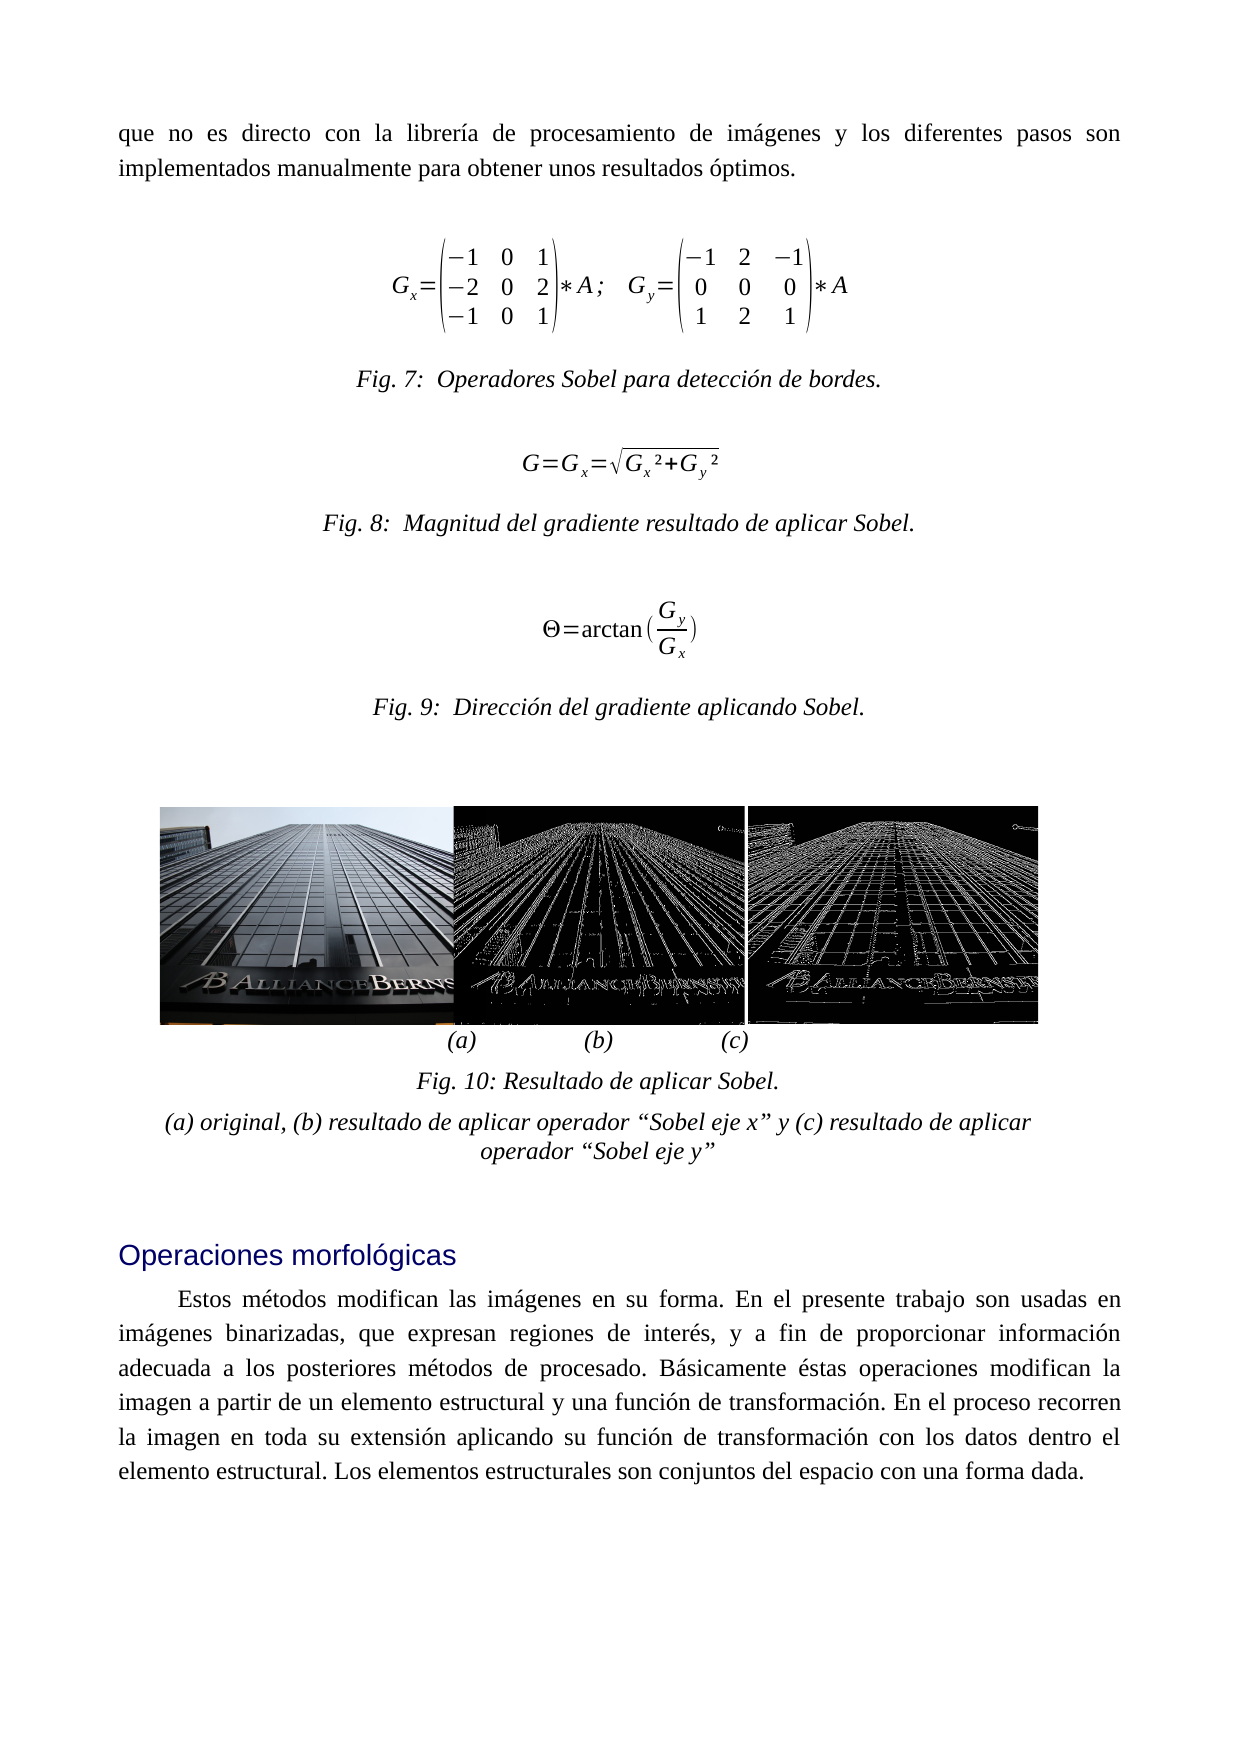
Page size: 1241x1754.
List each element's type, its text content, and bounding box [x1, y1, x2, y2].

text Estos métodos modifican las imágenes en su forma. En el presente trabajo son usadas en imágenes binarizadas, que expresan regiones de interés, y a fin de proporcionar información adecuada a los posteriores métodos de procesado. Básicamente éstas operaciones modifican la imagen a partir de un elemento estructural y una función de transformación. En el proceso recorren la imagen en toda su extensión aplicando su función de transformación con los datos dentro el elemento estructural. Los elementos estructurales son conjuntos del espacio con una forma dada. [118, 1284, 1122, 1485]
text Fig. 8: Magnitud del gradiente resultado de aplicar Sobel. [300, 446, 940, 537]
picture [748, 806, 1039, 1024]
text (a) (b) (c) [160, 819, 1038, 1053]
text Fig. 9: Dirección del gradiente aplicando Sobel. [332, 596, 908, 720]
text Fig. 7: Operadores Sobel para detección de bordes. [332, 234, 908, 393]
picture [159, 806, 745, 1025]
text (a) original, (b) resultado de aplicar operador “Sobel eje x” y (c) resultado de aplicar operador “Sobel eje y” [160, 1107, 1038, 1165]
text que no es directo con la librería de procesamiento de imágenes y los diferentes pasos son implementados manualmente para obtener unos resultados óptimos. [118, 118, 1122, 181]
subtitle Operaciones morfológicas [118, 1238, 1122, 1271]
text Fig. 10: Resultado de aplicar Sobel. [160, 1066, 1038, 1095]
